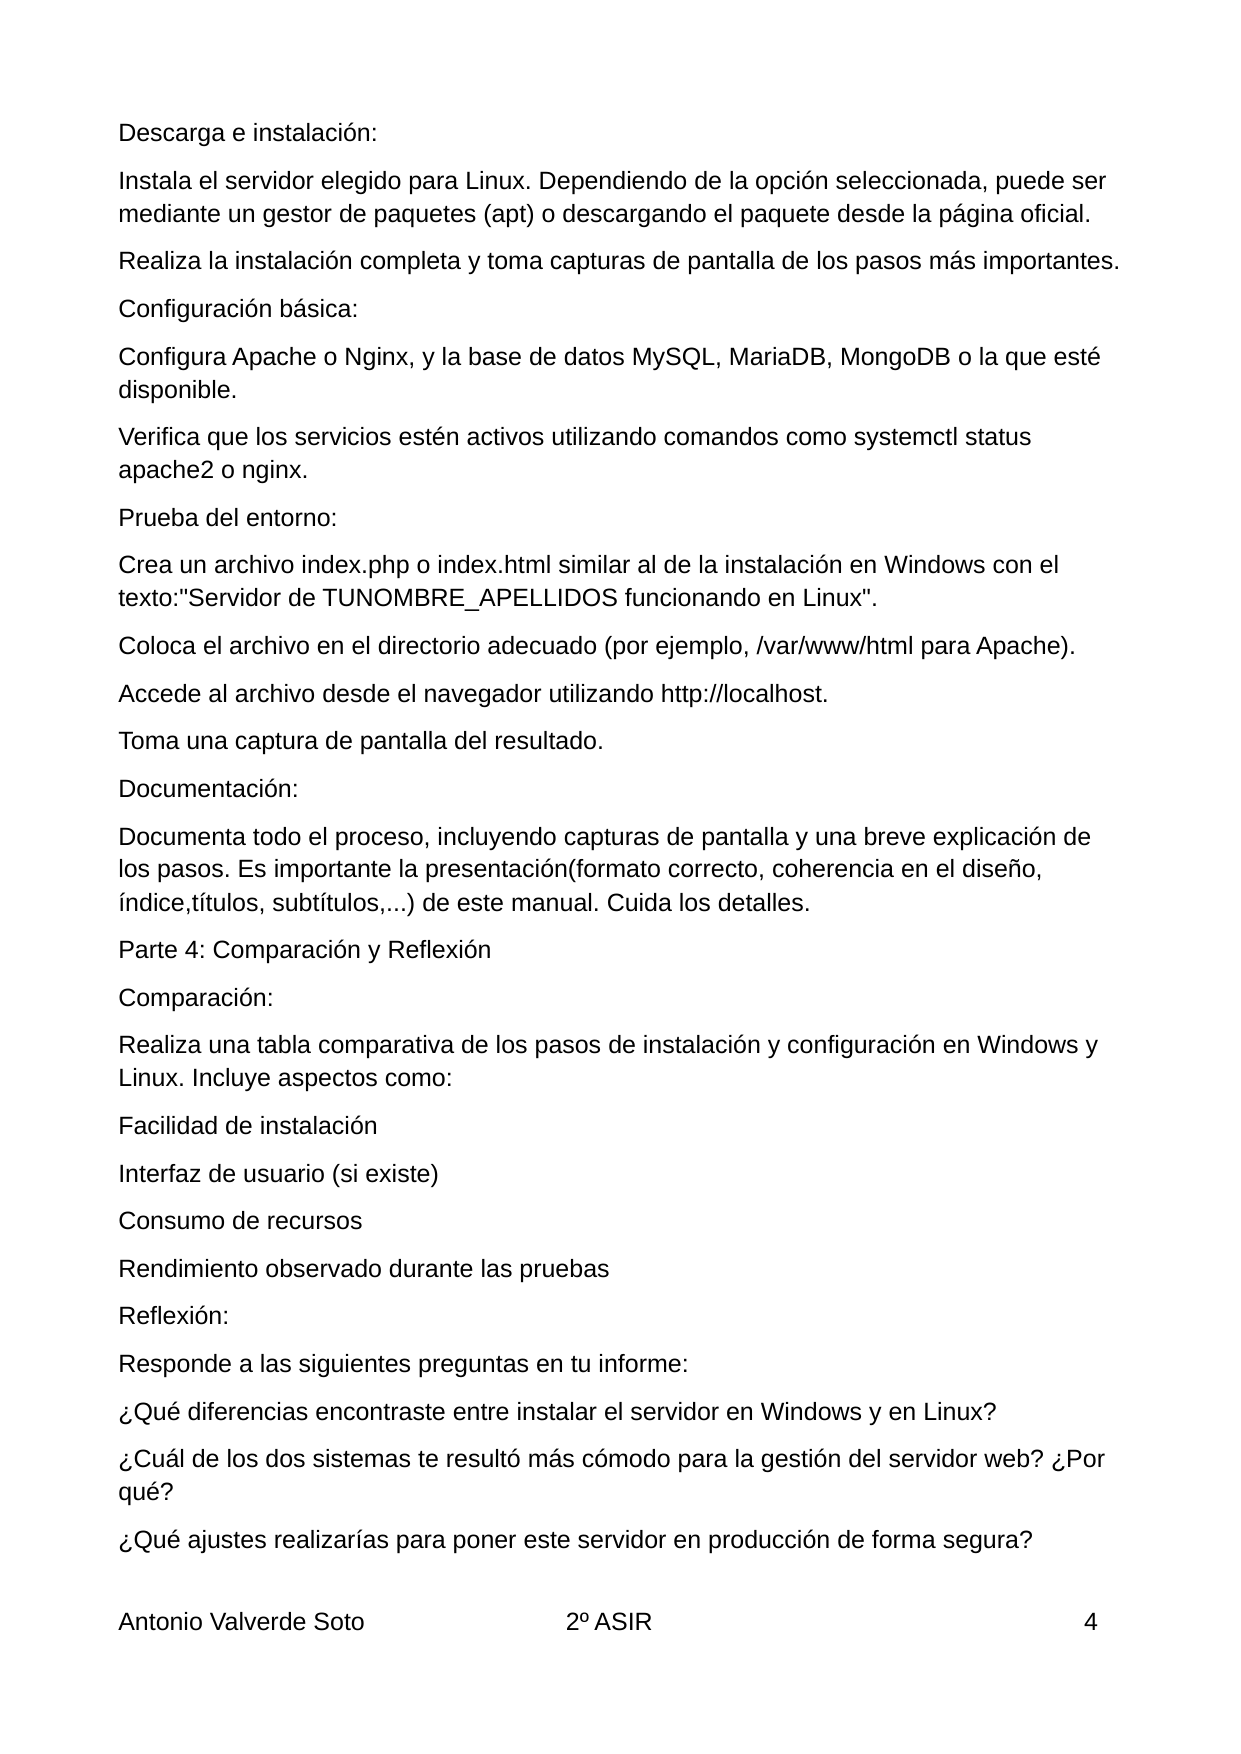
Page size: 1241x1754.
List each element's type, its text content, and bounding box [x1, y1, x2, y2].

text Documentación: [118, 774, 1122, 803]
text Realiza una tabla comparativa de los pasos de instalación y configuración en Windows y Linux. Incluye aspectos como: [118, 1030, 1122, 1092]
text Descarga e instalación: [118, 118, 1122, 147]
text Reflexión: [118, 1301, 1122, 1330]
text Configura Apache o Nginx, y la base de datos MySQL, MariaDB, MongoDB o la que esté disponible. [118, 342, 1122, 403]
text Documenta todo el proceso, incluyendo capturas de pantalla y una breve explicación de los pasos. Es importante la presentación(formato correcto, coherencia en el diseño, índice,títulos, subtítulos,...) de este manual. Cuida los detalles. [118, 821, 1122, 916]
text ¿Qué diferencias encontraste entre instalar el servidor en Windows y en Linux? [118, 1397, 1122, 1425]
text Toma una captura de pantalla del resultado. [118, 726, 1122, 755]
text Realiza la instalación completa y toma capturas de pantalla de los pasos más importantes. [118, 246, 1122, 275]
text Instala el servidor elegido para Linux. Dependiendo de la opción seleccionada, puede ser mediante un gestor de paquetes (apt) o descargando el paquete desde la página oficial. [118, 166, 1122, 227]
text Verifica que los servicios estén activos utilizando comandos como systemctl status apache2 o nginx. [118, 422, 1122, 484]
text Responde a las siguientes preguntas en tu informe: [118, 1349, 1122, 1378]
text Rendimiento observado durante las pruebas [118, 1254, 1122, 1282]
text Facilidad de instalación [118, 1111, 1122, 1140]
text Crea un archivo index.php o index.html similar al de la instalación en Windows con el texto:"Servidor de TUNOMBRE_APELLIDOS funcionando en Linux". [118, 550, 1122, 612]
text Comparación: [118, 983, 1122, 1011]
text Accede al archivo desde el navegador utilizando http://localhost. [118, 679, 1122, 707]
text ¿Qué ajustes realizarías para poner este servidor en producción de forma segura? [118, 1525, 1122, 1553]
text Coloca el archivo en el directorio adecuado (por ejemplo, /var/www/html para Apache). [118, 631, 1122, 660]
text Consumo de recursos [118, 1206, 1122, 1235]
text ¿Cuál de los dos sistemas te resultó más cómodo para la gestión del servidor web? ¿Por qué? [118, 1444, 1122, 1506]
text Configuración básica: [118, 294, 1122, 323]
text Parte 4: Comparación y Reflexión [118, 935, 1122, 964]
text Prueba del entorno: [118, 503, 1122, 532]
text Interfaz de usuario (si existe) [118, 1158, 1122, 1187]
